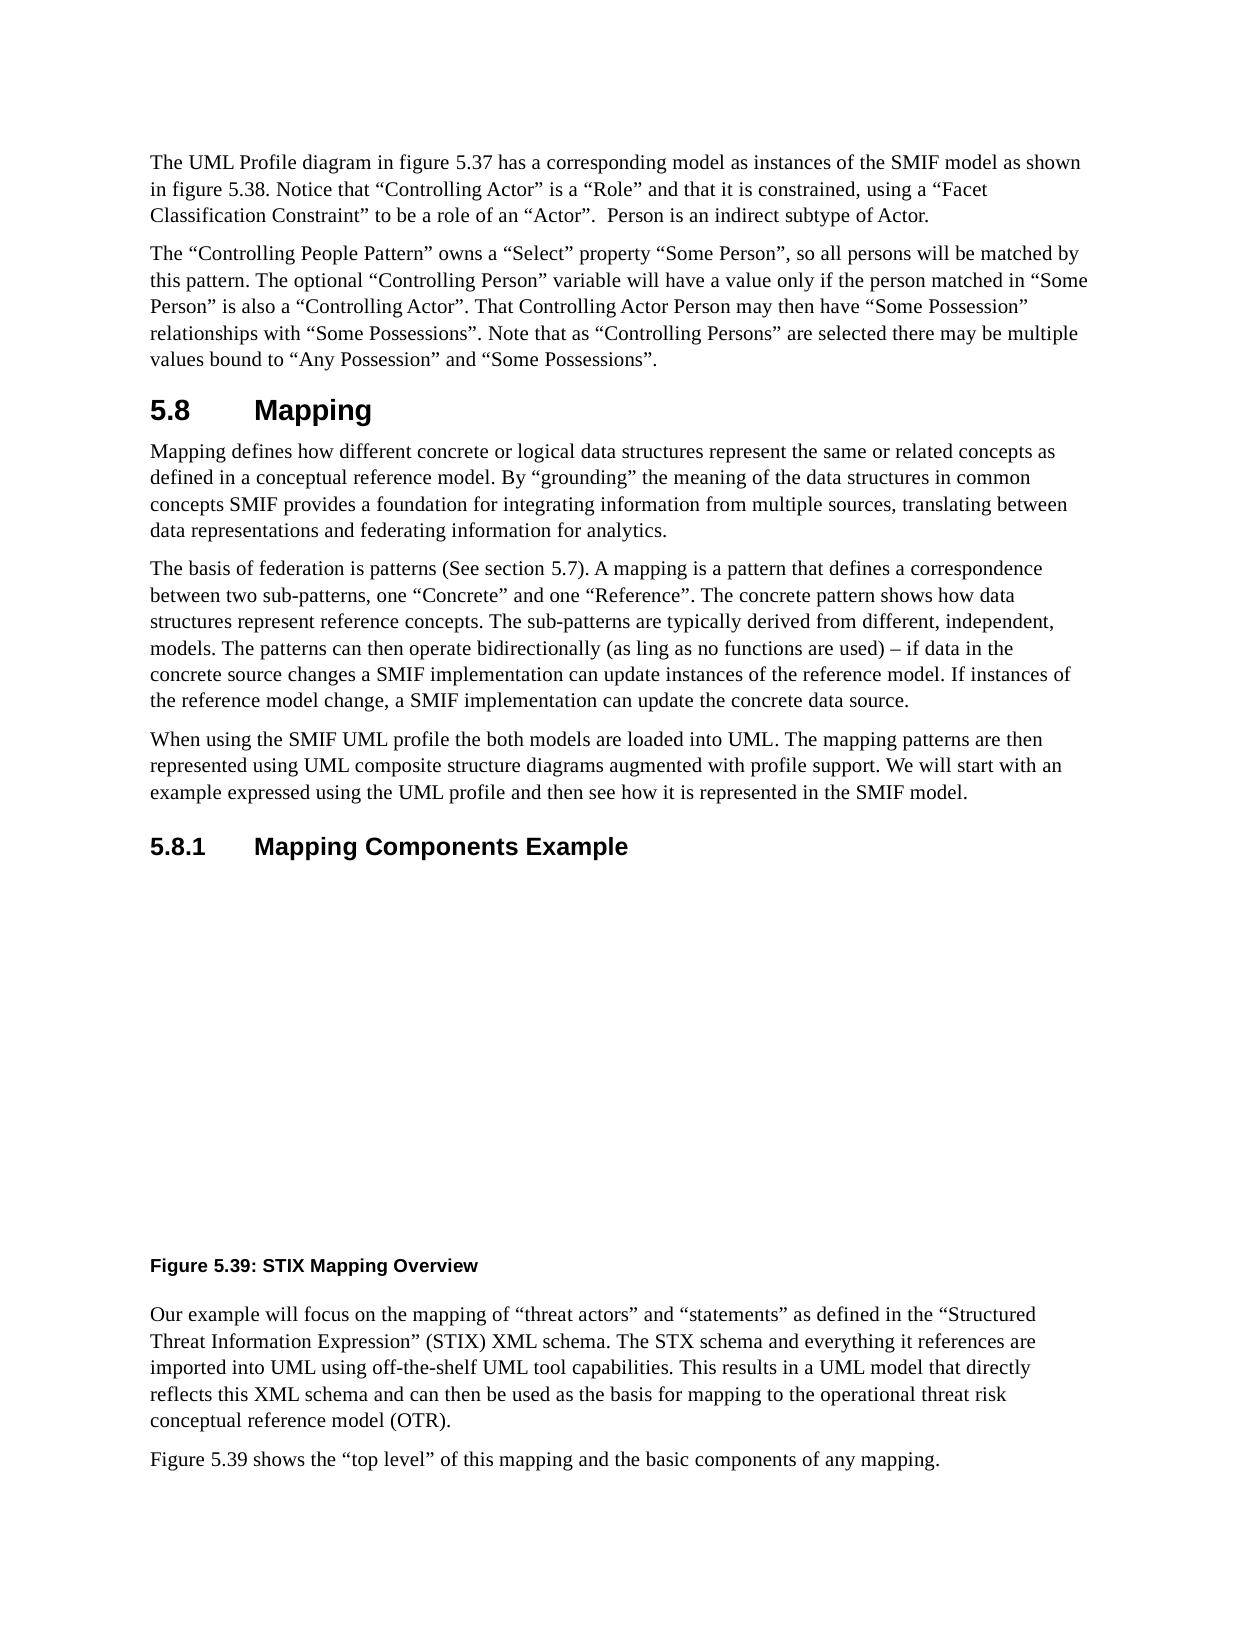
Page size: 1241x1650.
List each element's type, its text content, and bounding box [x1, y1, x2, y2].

subtitle Mapping Components Example [150, 831, 1090, 860]
subtitle Mapping [150, 393, 1090, 426]
text The basis of federation is patterns (See section 5.7). A mapping is a pattern that defines a correspondence between two sub-patterns, one “Concrete” and one “Reference”. The concrete pattern shows how data structures represent reference concepts. The sub-patterns are typically derived from different, independent, models. The patterns can then operate bidirectionally (as ling as no functions are used) – if data in the concrete source changes a SMIF implementation can update instances of the reference model. If instances of the reference model change, a SMIF implementation can update the concrete data source. [150, 556, 1090, 712]
text [150, 875, 1090, 893]
text Mapping defines how different concrete or logical data structures represent the same or related concepts as defined in a conceptual reference model. By “grounding” the meaning of the data structures in common concepts SMIF provides a foundation for integrating information from multiple sources, translating between data representations and federating information for analytics. [150, 438, 1090, 542]
text Our example will focus on the mapping of “threat actors” and “statements” as defined in the “Structured Threat Information Expression” (STIX) XML schema. The STX schema and everything it references are imported into UML using off-the-shelf UML tool capabilities. This results in a UML model that directly reflects this XML schema and can then be used as the basis for mapping to the operational threat risk conceptual reference model (OTR). [150, 1276, 1090, 1432]
text When using the SMIF UML profile the both models are loaded into UML. The mapping patterns are then represented using UML composite structure diagrams augmented with profile support. We will start with an example expressed using the UML profile and then see how it is represented in the SMIF model. [150, 727, 1090, 803]
text The “Controlling People Pattern” owns a “Select” property “Some Person”, so all persons will be matched by this pattern. The optional “Controlling Person” variable will have a value only if the person matched in “Some Person” is also a “Controlling Actor”. That Controlling Actor Person may then have “Some Possession” relationships with “Some Possessions”. Note that as “Controlling Persons” are selected there may be multiple values bound to “Any Possession” and “Some Possessions”. [150, 241, 1090, 371]
text Figure 5.39: STIX Mapping Overview [150, 893, 1090, 1276]
text Figure 5.39 shows the “top level” of this mapping and the basic components of any mapping. [150, 1446, 1090, 1470]
text The UML Profile diagram in figure 5.37 has a corresponding model as instances of the SMIF model as shown in figure 5.38. Notice that “Controlling Actor” is a “Role” and that it is constrained, using a “Facet Classification Constraint” to be a role of an “Actor”. Person is an indirect subtype of Actor. [150, 150, 1090, 227]
